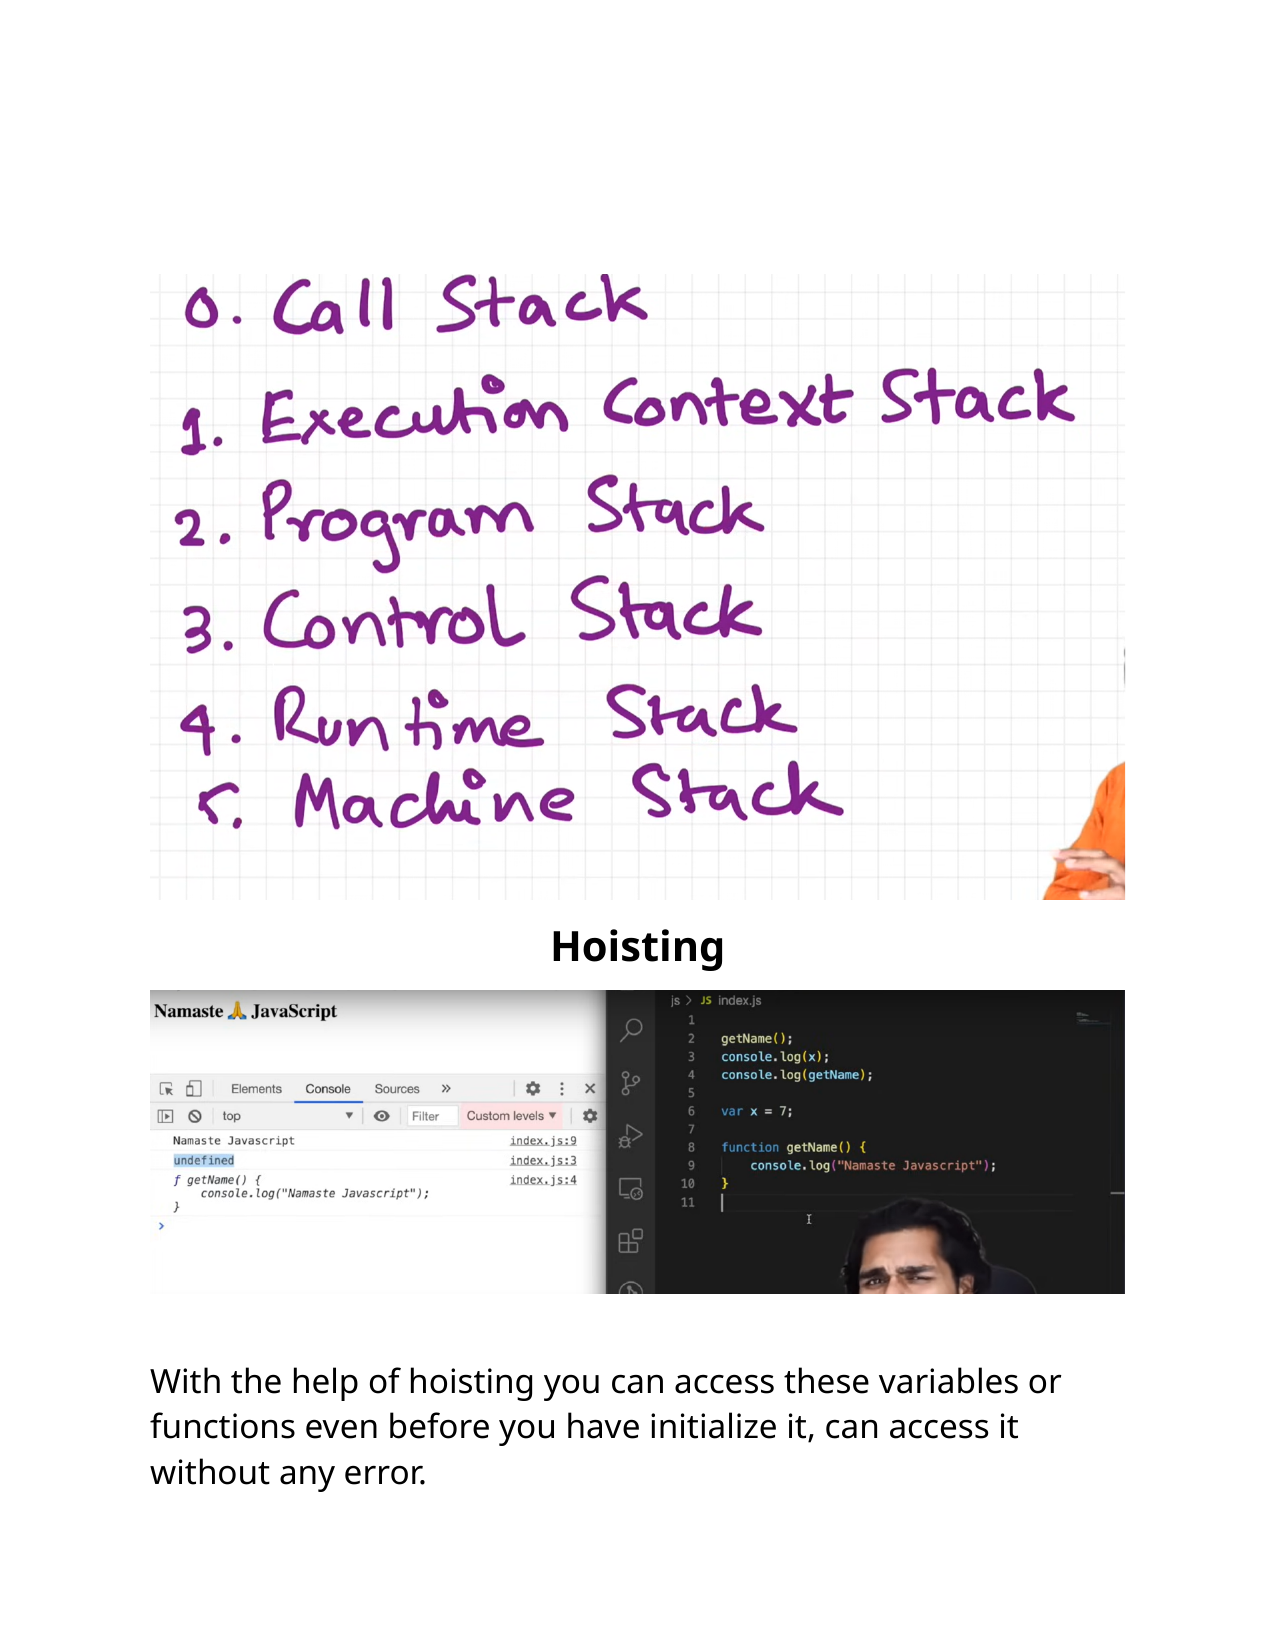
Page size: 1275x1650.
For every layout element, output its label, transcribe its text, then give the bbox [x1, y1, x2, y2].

text With the help of hoisting you can access these variables or functions even before you have initialize it, can access it without any error. [150, 1358, 1125, 1494]
text Hoisting [150, 917, 1125, 973]
